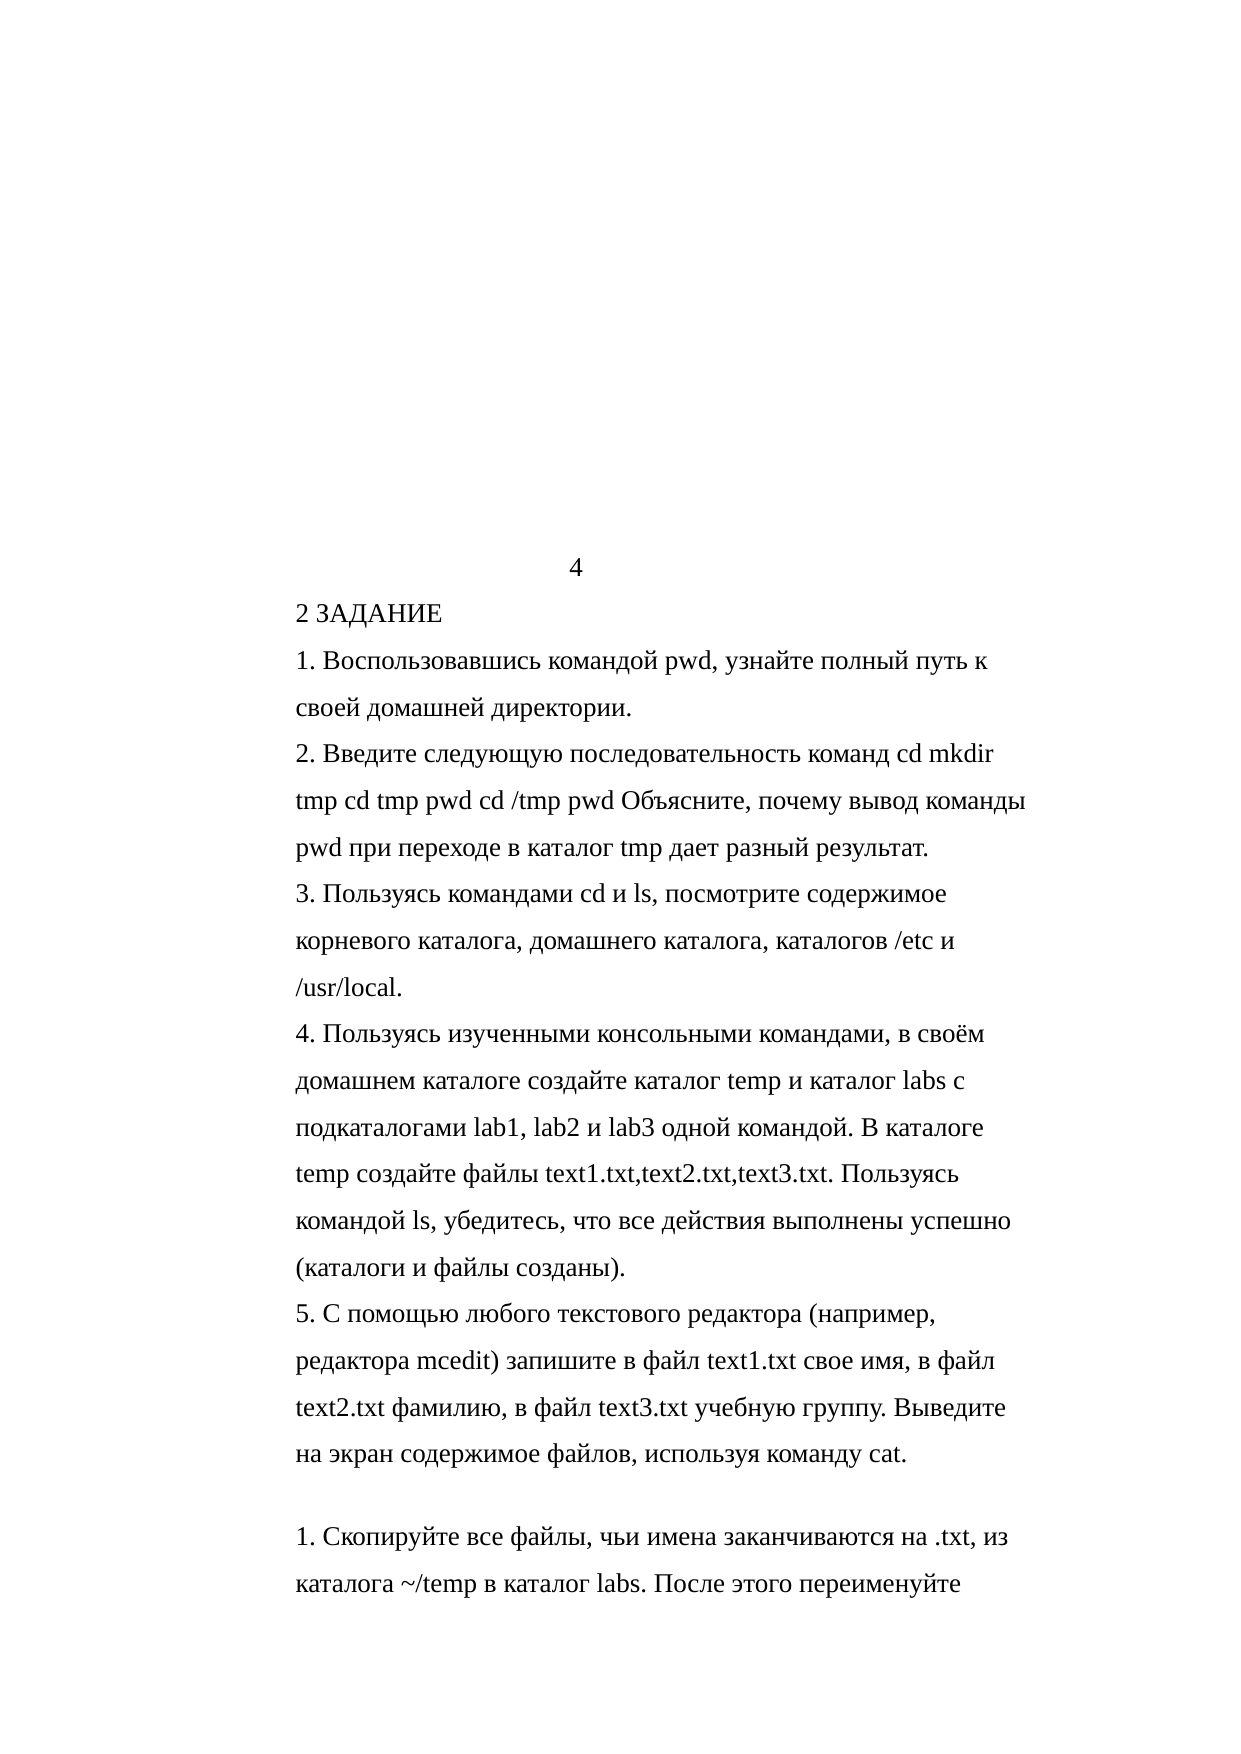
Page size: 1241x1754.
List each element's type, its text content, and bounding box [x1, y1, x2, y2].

text 4 [118, 551, 1033, 582]
text 2 ЗАДАНИЕ [295, 597, 1033, 628]
text 3. Пользуясь командами cd и ls, посмотрите содержимое корневого каталога, домашнего каталога, каталогов /etc и /usr/local. [295, 877, 1033, 1002]
text 1. Скопируйте все файлы, чьи имена заканчиваются на .txt, из каталога ~/temp в каталог labs. После этого переименуйте [295, 1520, 1033, 1598]
text 5. С помощью любого текстового редактора (например, редактора mcedit) запишите в файл text1.txt свое имя, в файл text2.txt фамилию, в файл text3.txt учебную группу. Выведите на экран содержимое файлов, используя команду cat. [295, 1297, 1033, 1468]
text 1. Воспользовавшись командой pwd, узнайте полный путь к своей домашней директории. [295, 644, 1033, 722]
text 4. Пользуясь изученными консольными командами, в своём домашнем каталоге создайте каталог temp и каталог labs с подкаталогами lab1, lab2 и lab3 одной командой. В каталоге temp создайте файлы text1.txt,text2.txt,text3.txt. Пользуясь командой ls, убедитесь, что все действия выполнены успешно (каталоги и файлы созданы). [295, 1017, 1033, 1282]
text 2. Введите следующую последовательность команд cd mkdir tmp cd tmp pwd cd /tmp pwd Объясните, почему вывод команды pwd при переходе в каталог tmp дает разный результат. [295, 737, 1033, 862]
